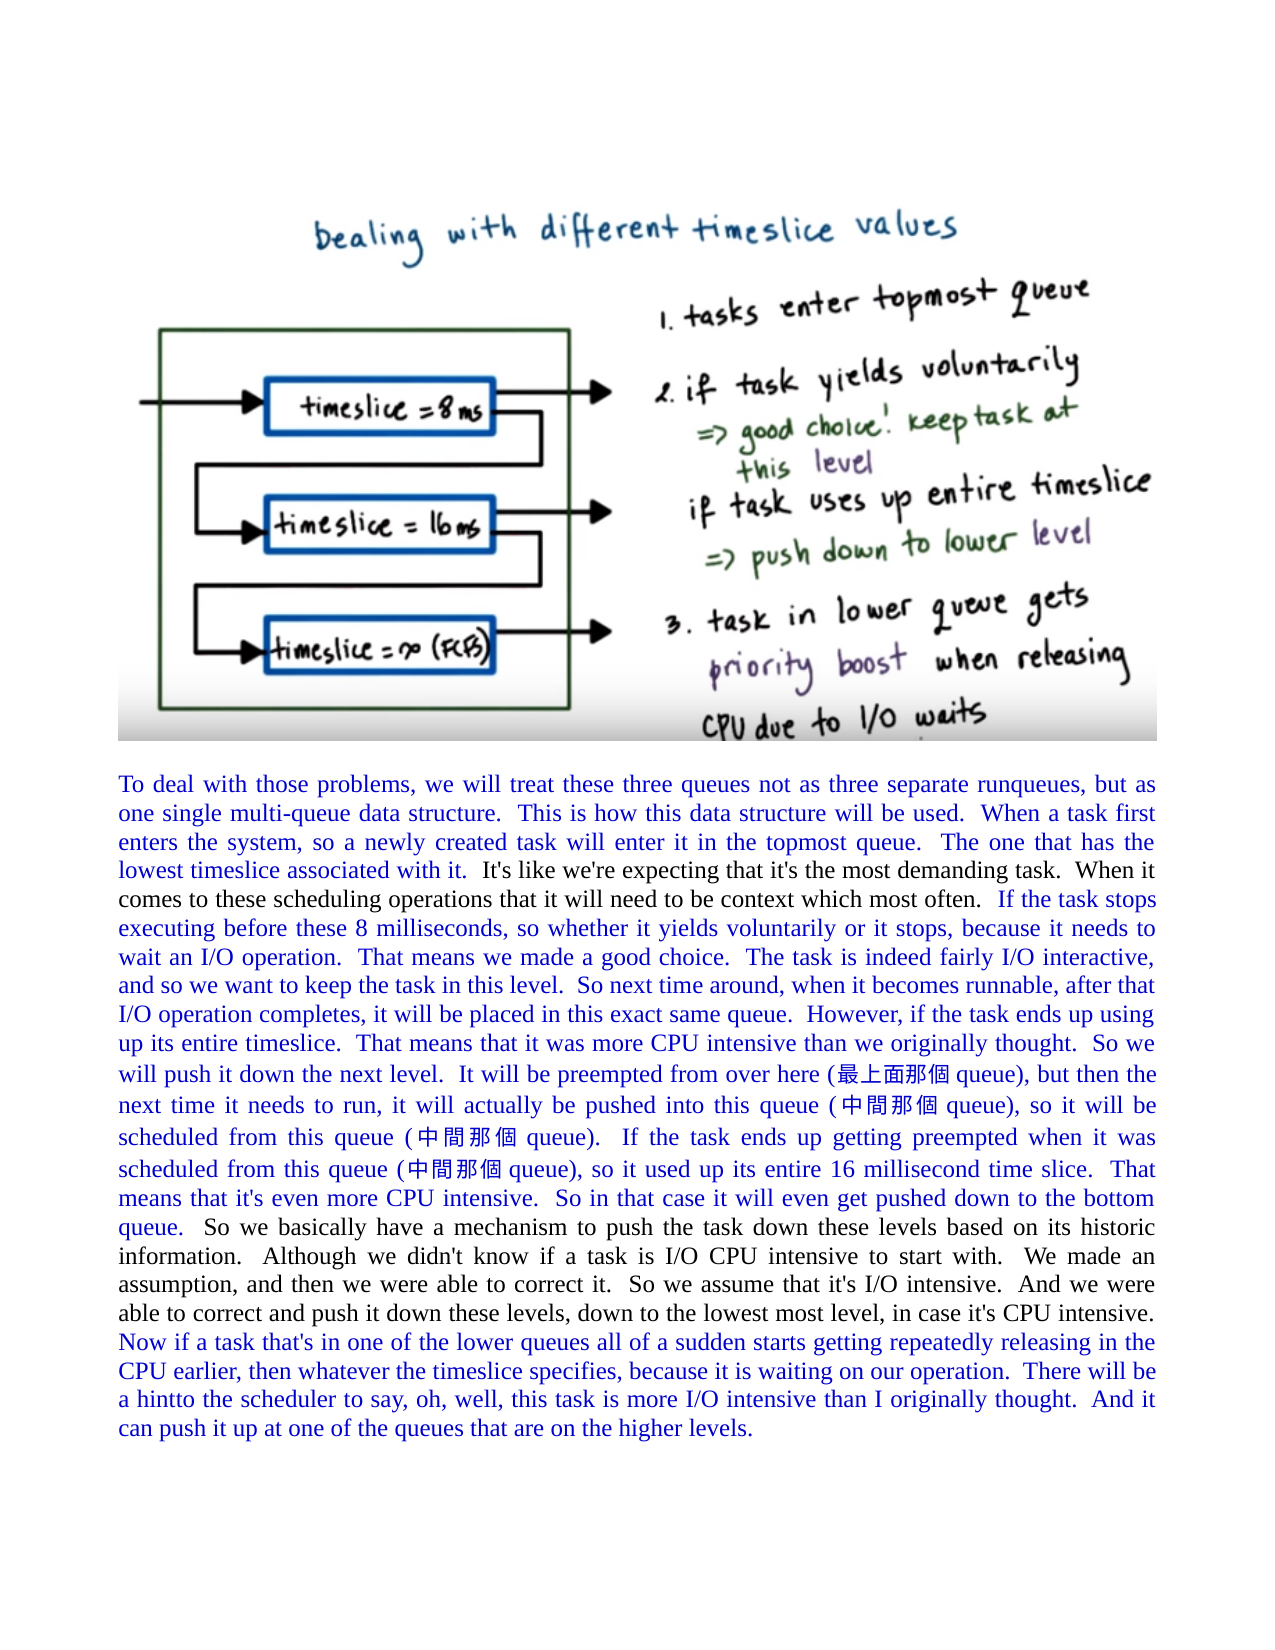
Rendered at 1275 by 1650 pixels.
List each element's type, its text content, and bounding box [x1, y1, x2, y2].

text To deal with those problems, we will treat these three queues not as three separate runqueues, but as one single multi-queue data structure. This is how this data structure will be used. When a task first enters the system, so a newly created task will enter it in the topmost queue. The one that has the lowest timeslice associated with it. It's like we're expecting that it's the most demanding task. When it comes to these scheduling operations that it will need to be context which most often. If the task stops executing before these 8 milliseconds, so whether it yields voluntarily or it stops, because it needs to wait an I/O operation. That means we made a good choice. The task is indeed fairly I/O interactive, and so we want to keep the task in this level. So next time around, when it becomes runnable, after that I/O operation completes, it will be placed in this exact same queue. However, if the task ends up using up its entire timeslice. That means that it was more CPU intensive than we originally thought. So we will push it down the next level. It will be preempted from over here (最上面那個queue), but then the next time it needs to run, it will actually be pushed into this queue (中間那個queue), so it will be scheduled from this queue (中間那個queue). If the task ends up getting preempted when it was scheduled from this queue (中間那個queue), so it used up its entire 16 millisecond time slice. That means that it's even more CPU intensive. So in that case it will even get pushed down to the bottom queue. So we basically have a mechanism to push the task down these levels based on its historic information. Although we didn't know if a task is I/O CPU intensive to start with. We made an assumption, and then we were able to correct it. So we assume that it's I/O intensive. And we were able to correct and push it down these levels, down to the lowest most level, in case it's CPU intensive. Now if a task that's in one of the lower queues all of a sudden starts getting repeatedly releasing in the CPU earlier, then whatever the timeslice specifies, because it is waiting on our operation. There will be a hintto the scheduler to say, oh, well, this task is more I/O intensive than I originally thought. And it can push it up at one of the queues that are on the higher levels. [118, 769, 1157, 1442]
picture [118, 204, 1157, 741]
